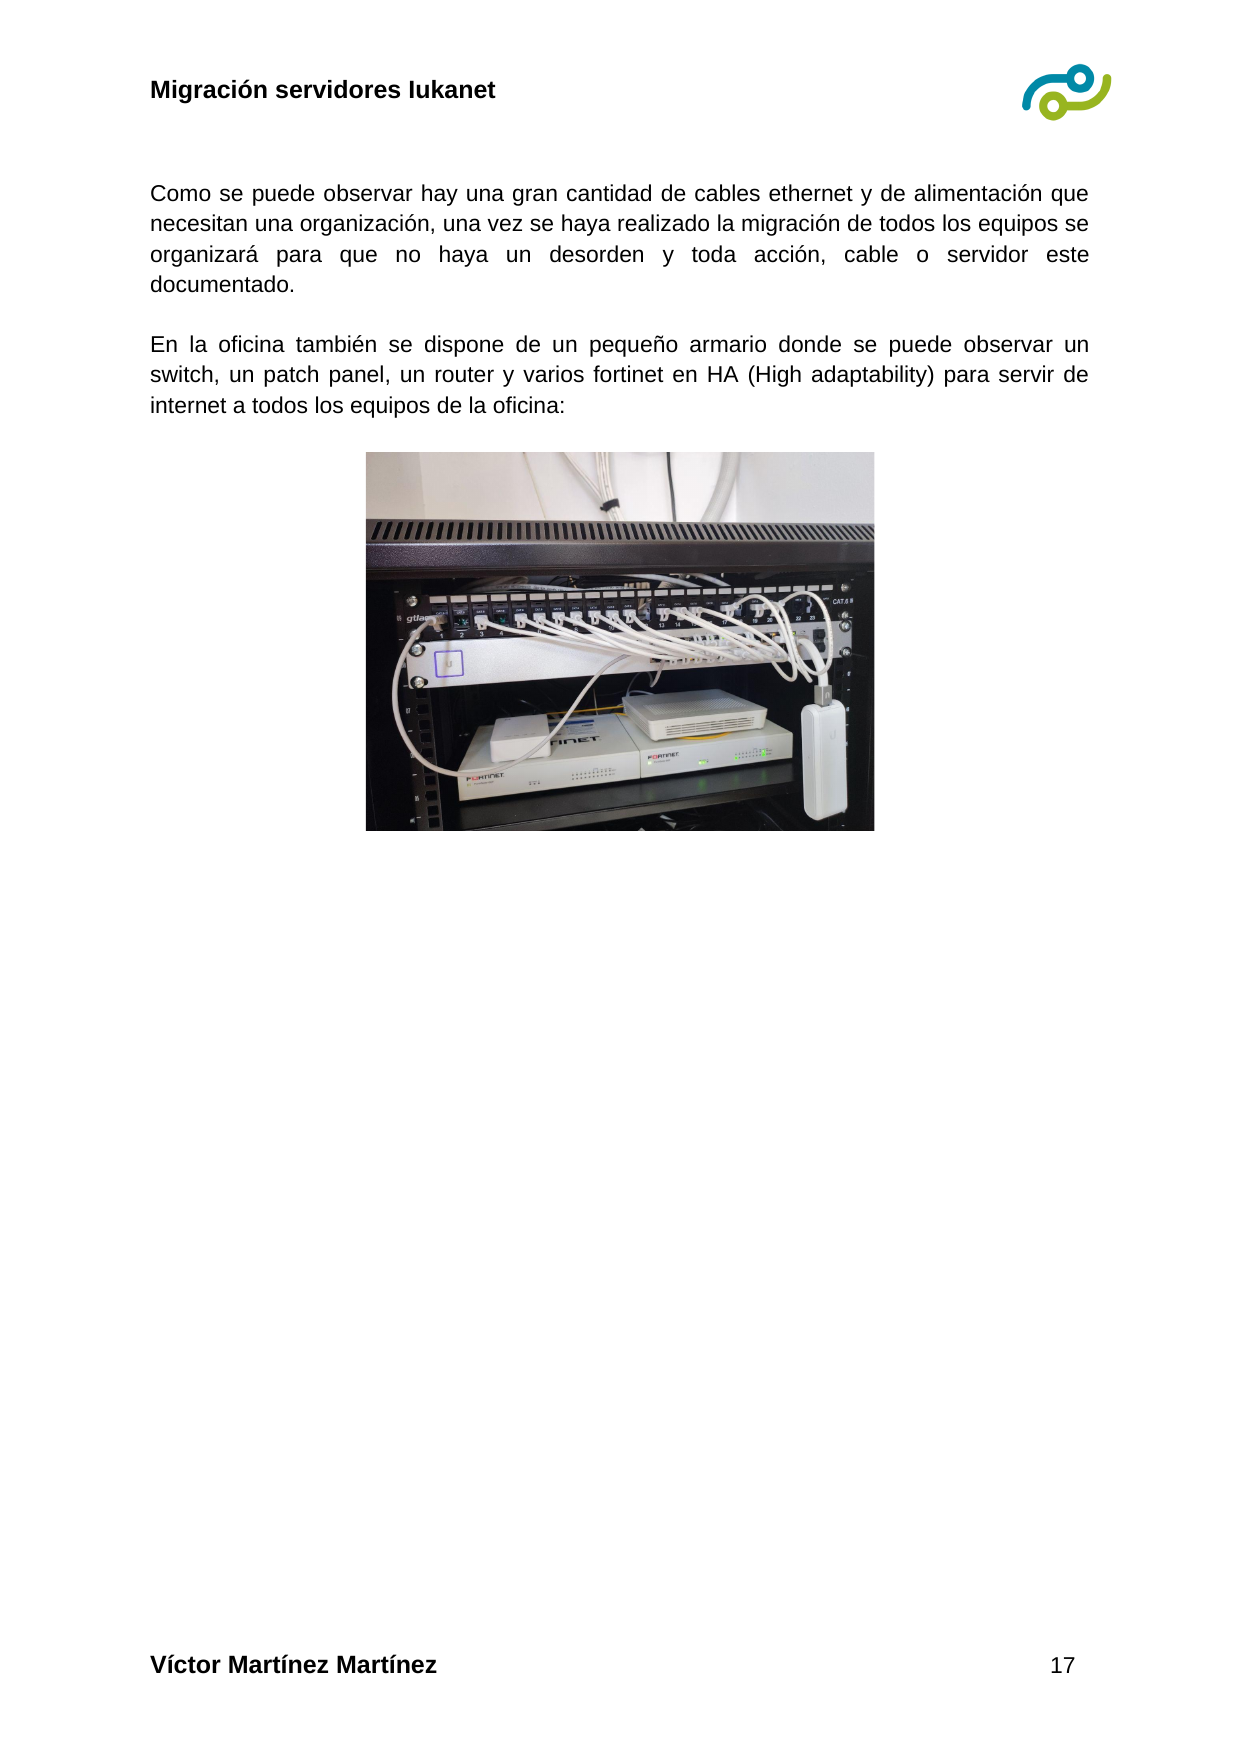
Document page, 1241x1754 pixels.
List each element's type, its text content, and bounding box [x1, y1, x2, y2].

text En la oficina también se dispone de un pequeño armario donde se puede observar un switch, un patch panel, un router y varios fortinet en HA (High adaptability) para servir de internet a todos los equipos de la oficina: [150, 331, 1090, 418]
text Como se puede observar hay una gran cantidad de cables ethernet y de alimentación que necesitan una organización, una vez se haya realizado la migración de todos los equipos se organizará para que no haya un desorden y toda acción, cable o servidor este documentado. [150, 180, 1090, 297]
picture [1018, 59, 1034, 122]
picture [365, 452, 875, 831]
